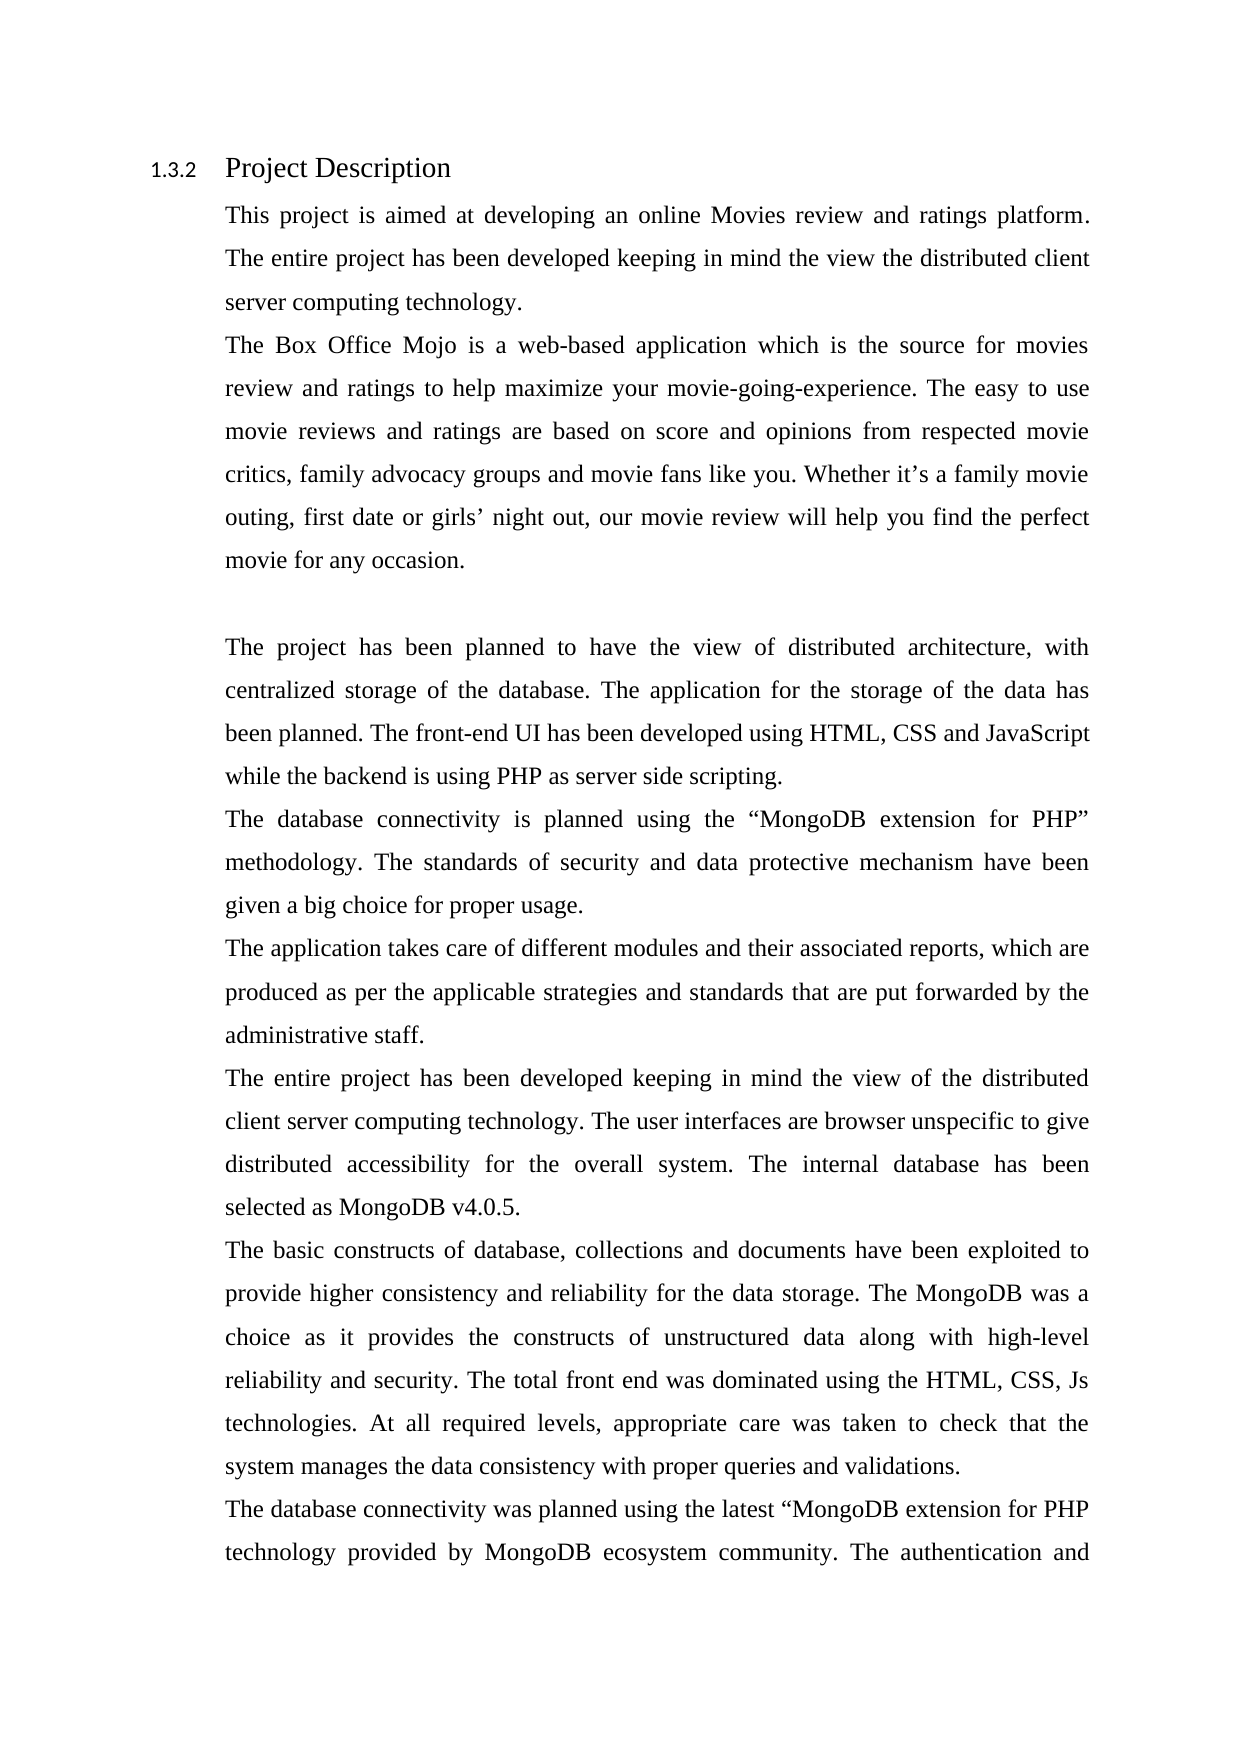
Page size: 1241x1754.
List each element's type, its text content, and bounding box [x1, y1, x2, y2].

text The database connectivity was planned using the latest “MongoDB extension for PHP technology provided by MongoDB ecosystem community. The authentication and [225, 1494, 1090, 1566]
list Project Description [150, 150, 1090, 183]
text The basic constructs of database, collections and documents have been exploited to provide higher consistency and reliability for the data storage. The MongoDB was a choice as it provides the constructs of unstructured data along with high-level reliability and security. The total front end was dominated using the HTML, CSS, Js technologies. At all required levels, appropriate care was taken to check that the system manages the data consistency with proper queries and validations. [225, 1235, 1090, 1480]
text The database connectivity is planned using the “MongoDB extension for PHP” methodology. The standards of security and data protective mechanism have been given a big choice for proper usage. [225, 804, 1090, 919]
list The Box Office Mojo is a web-based application which is the source for movies review and ratings to help maximize your movie-going-experience. The easy to use movie reviews and ratings are based on score and opinions from respected movie critics, family advocacy groups and movie fans like you. Whether it’s a family movie outing, first date or girls’ night out, our movie review will help you find the perfect movie for any occasion. [225, 330, 1090, 574]
text This project is aimed at developing an online Movies review and ratings platform. The entire project has been developed keeping in mind the view the distributed client server computing technology. [225, 200, 1090, 315]
text The application takes care of different modules and their associated reports, which are produced as per the applicable strategies and standards that are put forwarded by the administrative staff. [225, 933, 1090, 1048]
text The entire project has been developed keeping in mind the view of the distributed client server computing technology. The user interfaces are browser unspecific to give distributed accessibility for the overall system. The internal database has been selected as MongoDB v4.0.5. [225, 1063, 1090, 1221]
text The project has been planned to have the view of distributed architecture, with centralized storage of the database. The application for the storage of the data has been planned. The front-end UI has been developed using HTML, CSS and JavaScript while the backend is using PHP as server side scripting. [225, 632, 1090, 790]
